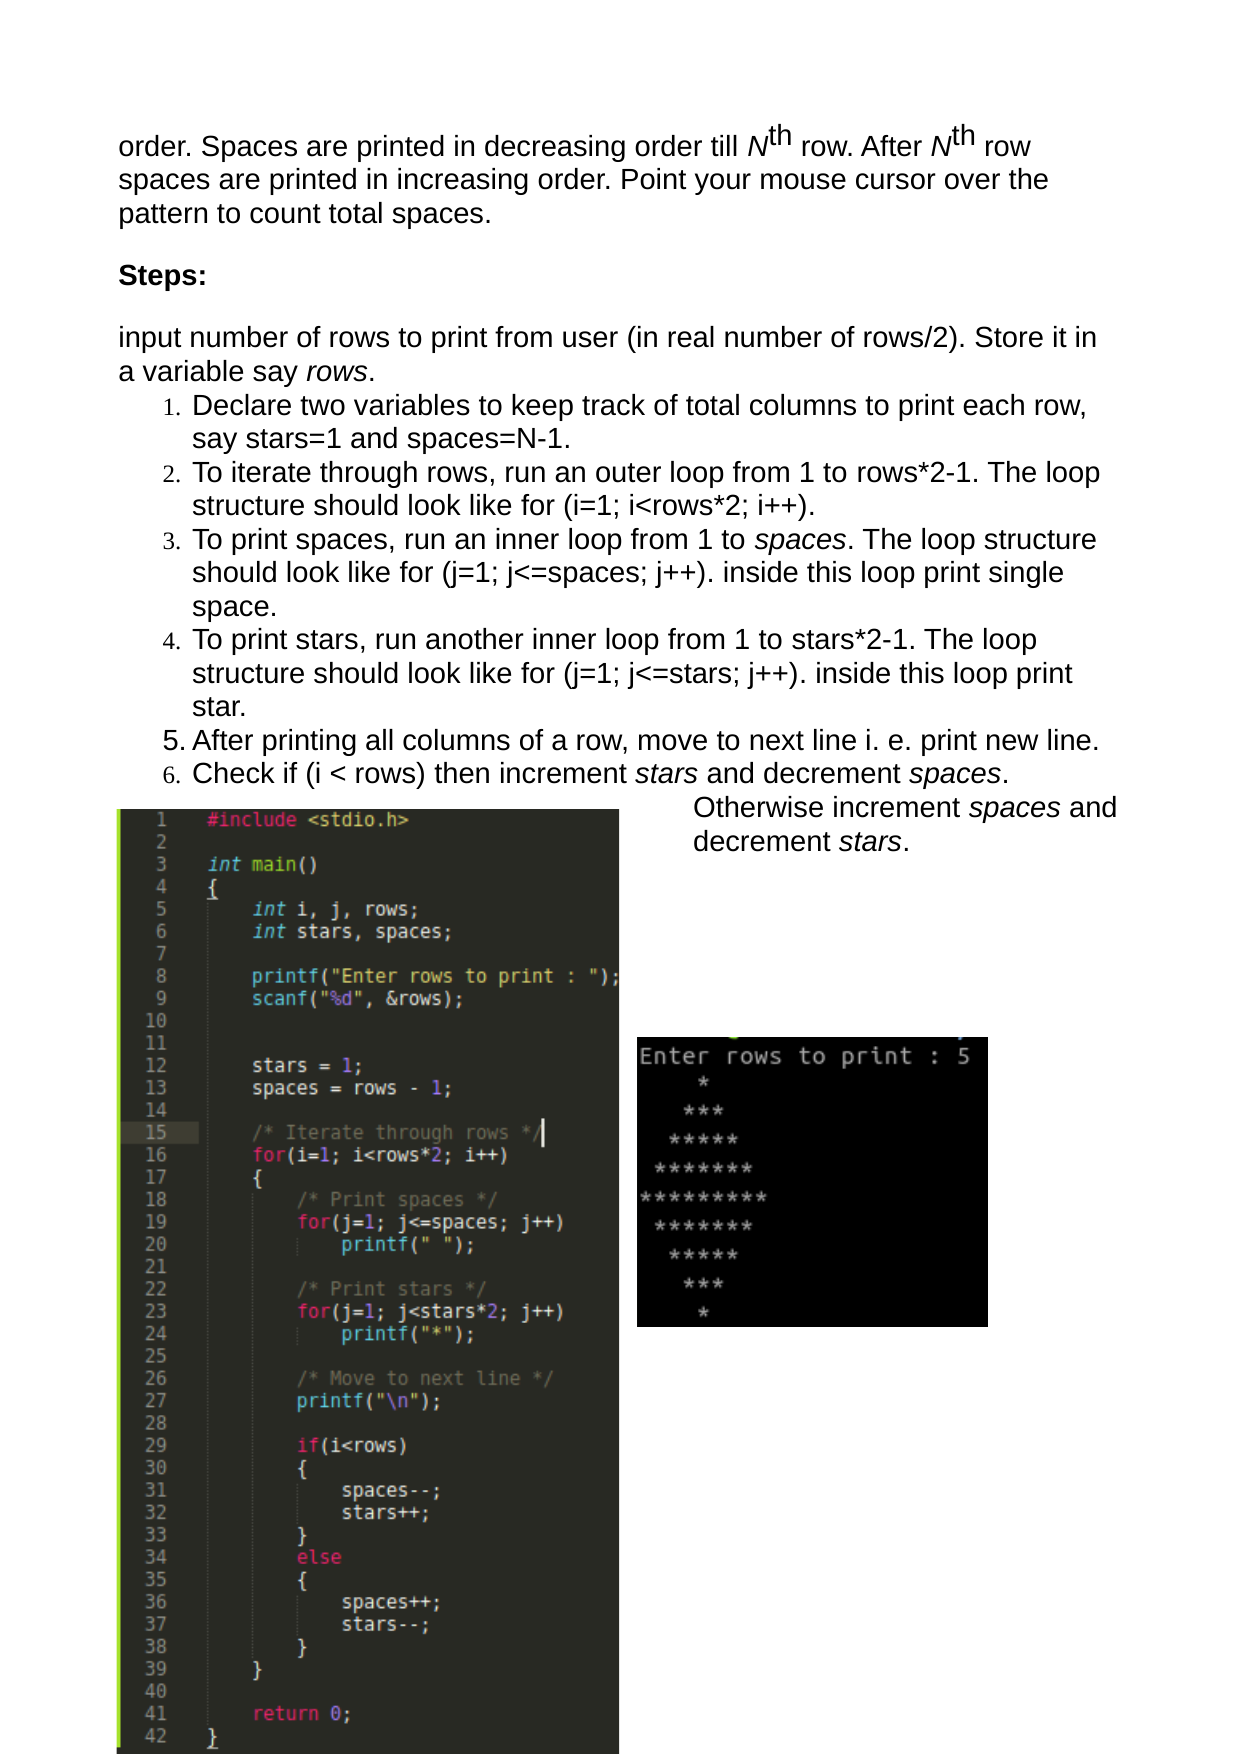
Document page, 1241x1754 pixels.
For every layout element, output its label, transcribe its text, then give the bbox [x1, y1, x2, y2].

list To print stars, run another inner loop from 1 to stars*2-1. The loop structure should look like for (j=1; j<=stars; j++). inside this loop print star. [162, 622, 1122, 723]
list After printing all columns of a row, move to next line i. e. print new line. [162, 723, 1122, 757]
text Steps: [118, 258, 1122, 292]
list To print spaces, run an inner loop from 1 to spaces. The loop structure should look like for (j=1; j<=spaces; j++). inside this loop print single space. [162, 522, 1122, 622]
list Check if (i < rows) then increment stars and decrement spaces. Otherwise increment spaces and decrement stars. [162, 757, 1122, 857]
text input number of rows to print from user (in real number of rows/2). Store it in a variable say rows. [118, 321, 1122, 388]
list To iterate through rows, run an outer loop from 1 to rows*2-1. The loop structure should look like for (i=1; i<rows*2; i++). [162, 455, 1122, 522]
list Declare two variables to keep track of total columns to print each row, say stars=1 and spaces=N-1. [162, 388, 1122, 455]
text order. Spaces are printed in decreasing order till Nth row. After Nth row spaces are printed in increasing order. Point your mouse cursor over the pattern to count total spaces. [118, 118, 1122, 229]
